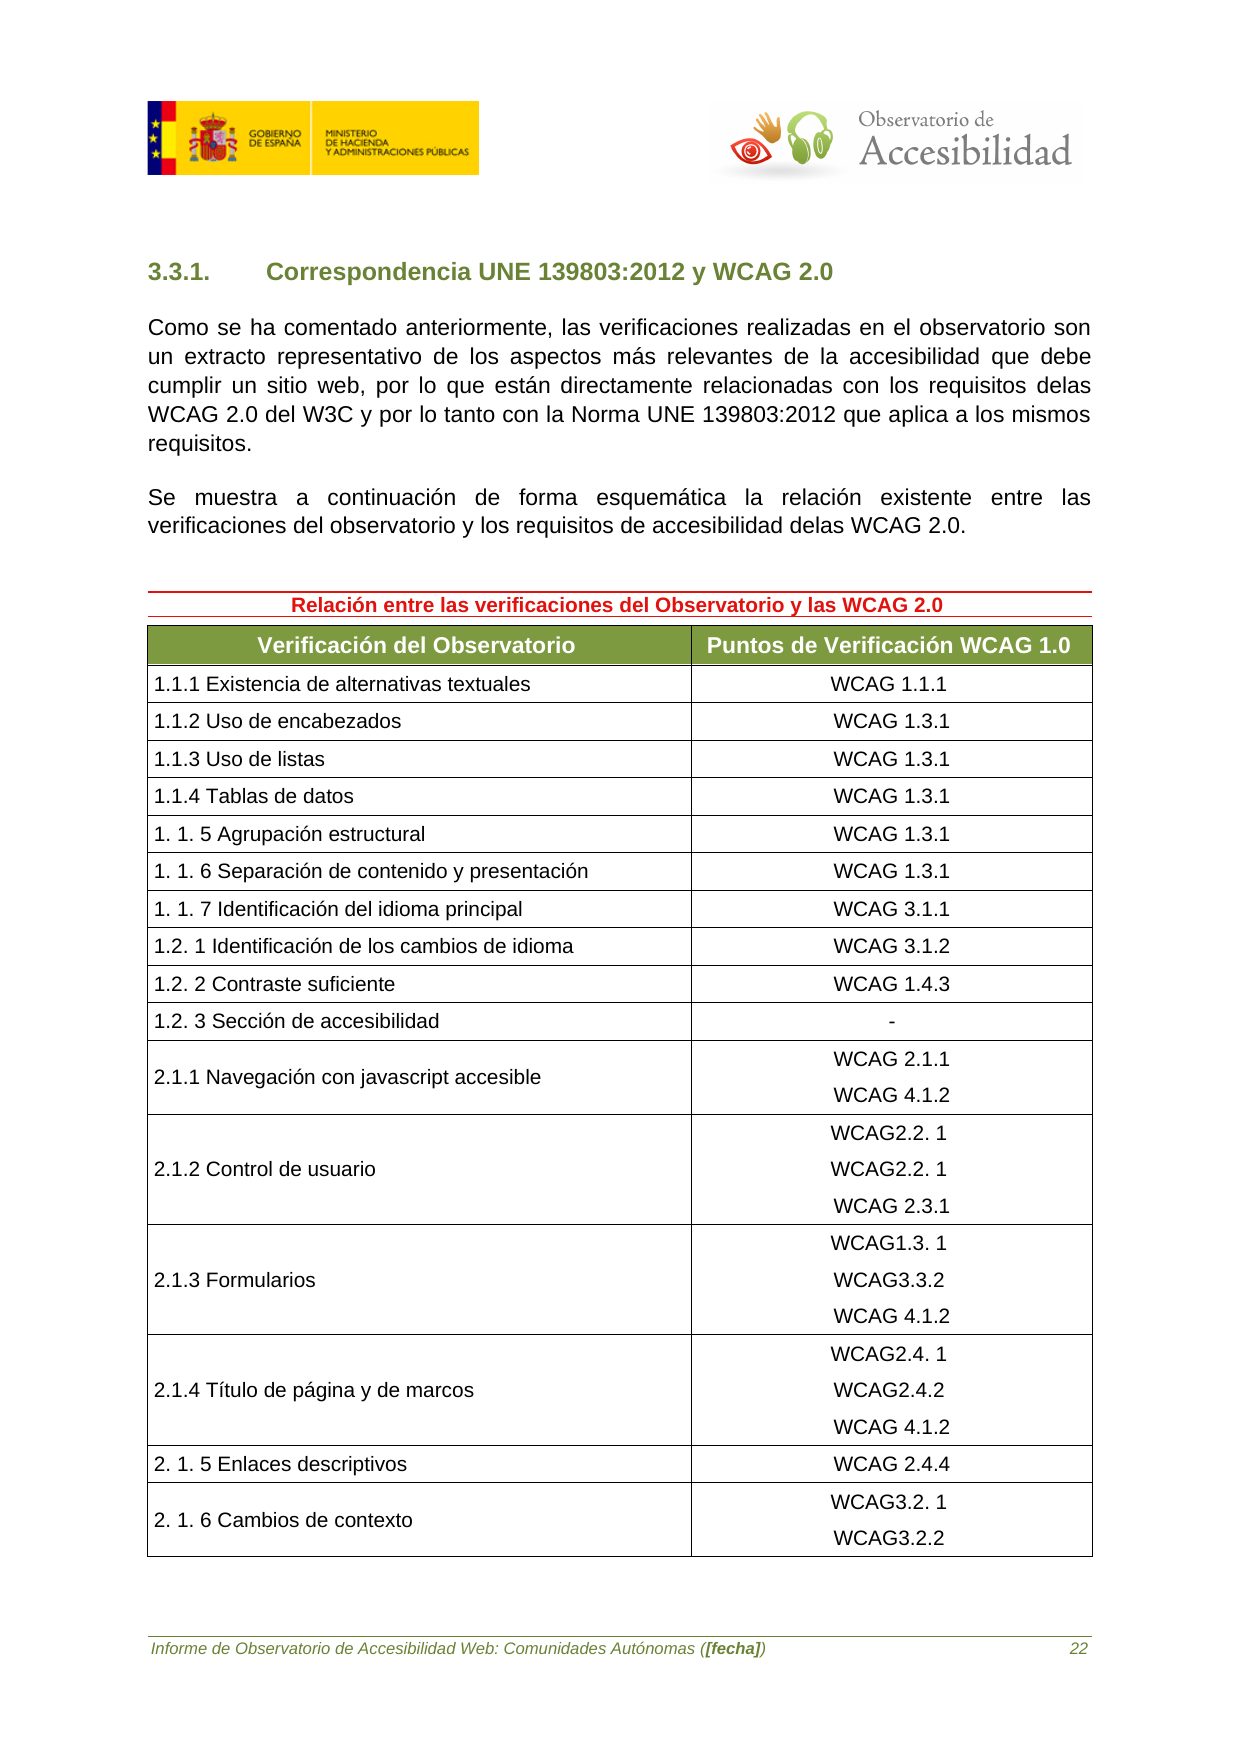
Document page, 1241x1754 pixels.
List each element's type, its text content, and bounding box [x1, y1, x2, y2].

table_cell 2. 1. 6 Cambios de contexto [148, 1483, 691, 1556]
table_cell 2.1.1 Navegación con javascript accesible [148, 1041, 691, 1113]
table_cell WCAG2.2. 1 WCAG2.2. 1 WCAG 2.3.1 [692, 1115, 1092, 1224]
table_cell 2.1.2 Control de usuario [148, 1115, 691, 1224]
table_cell 2.1.3 Formularios [148, 1225, 691, 1334]
table_cell 1.2. 2 Contraste suficiente [148, 966, 691, 1002]
table_cell WCAG 3.1.1 [692, 891, 1092, 927]
table_cell 1.2. 1 Identificación de los cambios de idioma [148, 928, 691, 964]
table_cell WCAG 2.4.4 [692, 1446, 1092, 1482]
table_cell 2. 1. 5 Enlaces descriptivos [148, 1446, 691, 1482]
table_cell 1. 1. 6 Separación de contenido y presentación [148, 853, 691, 889]
table_cell WCAG 1.3.1 [692, 853, 1092, 889]
table_cell WCAG2.4. 1 WCAG2.4.2 WCAG 4.1.2 [692, 1335, 1092, 1445]
table_cell WCAG3.2. 1 WCAG3.2.2 [692, 1483, 1092, 1556]
table_cell WCAG1.3. 1 WCAG3.3.2 WCAG 4.1.2 [692, 1225, 1092, 1334]
table_cell WCAG 1.3.1 [692, 816, 1092, 852]
table_cell 1. 1. 7 Identificación del idioma principal [148, 891, 691, 927]
table_cell WCAG 1.3.1 [692, 741, 1092, 777]
table_cell - [692, 1003, 1092, 1039]
table_cell WCAG 2.1.1 WCAG 4.1.2 [692, 1041, 1092, 1113]
table_cell WCAG 1.4.3 [692, 966, 1092, 1002]
table_cell WCAG 3.1.2 [692, 928, 1092, 964]
table_cell 2.1.4 Título de página y de marcos [148, 1335, 691, 1445]
subtitle Correspondencia UNE 139803:2012 y WCAG 2.0 [148, 257, 1092, 286]
table_cell 1.1.3 Uso de listas [148, 741, 691, 777]
table_cell WCAG 1.1.1 [692, 666, 1092, 702]
table_header Puntos de Verificación WCAG 1.0 [692, 626, 1092, 664]
text Relación entre las verificaciones del Observatorio y las WCAG 2.0 [148, 593, 1092, 616]
table_cell 1.1.2 Uso de encabezados [148, 703, 691, 739]
picture [710, 102, 1086, 185]
table_header Verificación del Observatorio [148, 626, 691, 664]
table_cell 1. 1. 5 Agrupación estructural [148, 816, 691, 852]
table_cell 1.1.4 Tablas de datos [148, 778, 691, 814]
text Se muestra a continuación de forma esquemática la relación existente entre las verificaciones del observatorio y los requisitos de accesibilidad delas WCAG 2.0. [148, 483, 1092, 539]
text Como se ha comentado anteriormente, las verificaciones realizadas en el observatorio son un extracto representativo de los aspectos más relevantes de la accesibilidad que debe cumplir un sitio web, por lo que están directamente relacionadas con los requisitos delas WCAG 2.0 del W3C y por lo tanto con la Norma UNE 139803:2012 que aplica a los mismos requisitos. [148, 314, 1092, 456]
table_cell WCAG 1.3.1 [692, 778, 1092, 814]
table_cell WCAG 1.3.1 [692, 703, 1092, 739]
table_cell 1.2. 3 Sección de accesibilidad [148, 1003, 691, 1039]
table_cell 1.1.1 Existencia de alternativas textuales [148, 666, 691, 702]
picture [147, 101, 479, 175]
